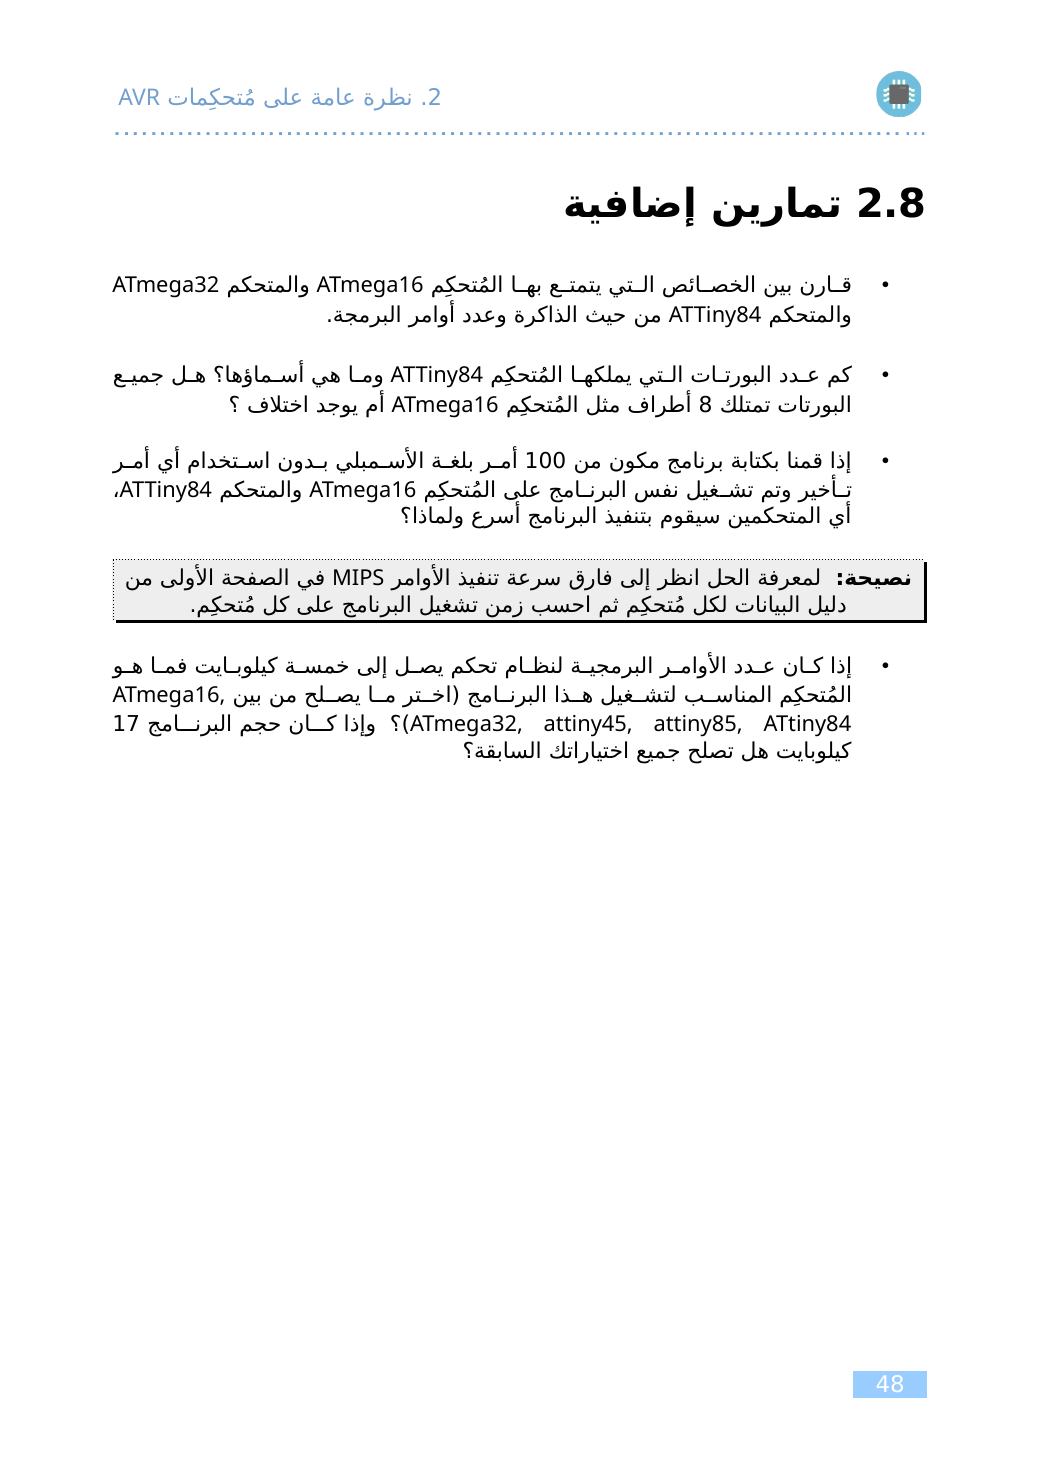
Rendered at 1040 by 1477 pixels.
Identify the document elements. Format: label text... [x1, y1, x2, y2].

text نصيحة: لمعرفة الحل انظر إلى فارق سرعة تنفيذ اﻷوامر MIPS في الصفحة اﻷولى من دليل البيانات لكل مُتحكِم ثم احسب زمن تشغيل البرنامج على كل مُتحكِم. [112, 559, 924, 620]
list قارن بين الخصائص التي يتمتع بها المُتحكِم ATmega16 والمتحكم ATmega32 والمتحكم ATTiny84 من حيث الذاكرة وعدد أوامر البرمجة. [112, 269, 889, 329]
list إذا قمنا بكتابة برنامج مكون من 100 أمر بلغة اﻷسمبلي بدون استخدام أي أمر تأخير وتم تشغيل نفس البرنامج على المُتحكِم ATmega16 والمتحكم ATTiny84، أي المتحكمين سيقوم بتنفيذ البرنامج أسرع ولماذا؟ [112, 448, 889, 529]
list إذا كان عدد اﻷوامر البرمجية لنظام تحكم يصل إلى خمسة كيلوبايت فما هو المُتحكِم المناسب لتشغيل هذا البرنامج (اختر ما يصلح من بين ATmega16, ATmega32, attiny45, attiny85, ATtiny84)؟ وإذا كان حجم البرنامج 17 كيلوبايت هل تصلح جميع اختياراتك السابقة؟ [112, 653, 889, 764]
subtitle 2.8 تمارين إضافية [112, 181, 927, 227]
picture [876, 71, 922, 117]
list كم عدد البورتات التي يملكها المُتحكِم ATTiny84 وما هي أسماؤها؟ هل جميع البورتات تمتلك 8 أطراف مثل المُتحكِم ATmega16 أم يوجد اختلاف ؟ [112, 359, 889, 418]
